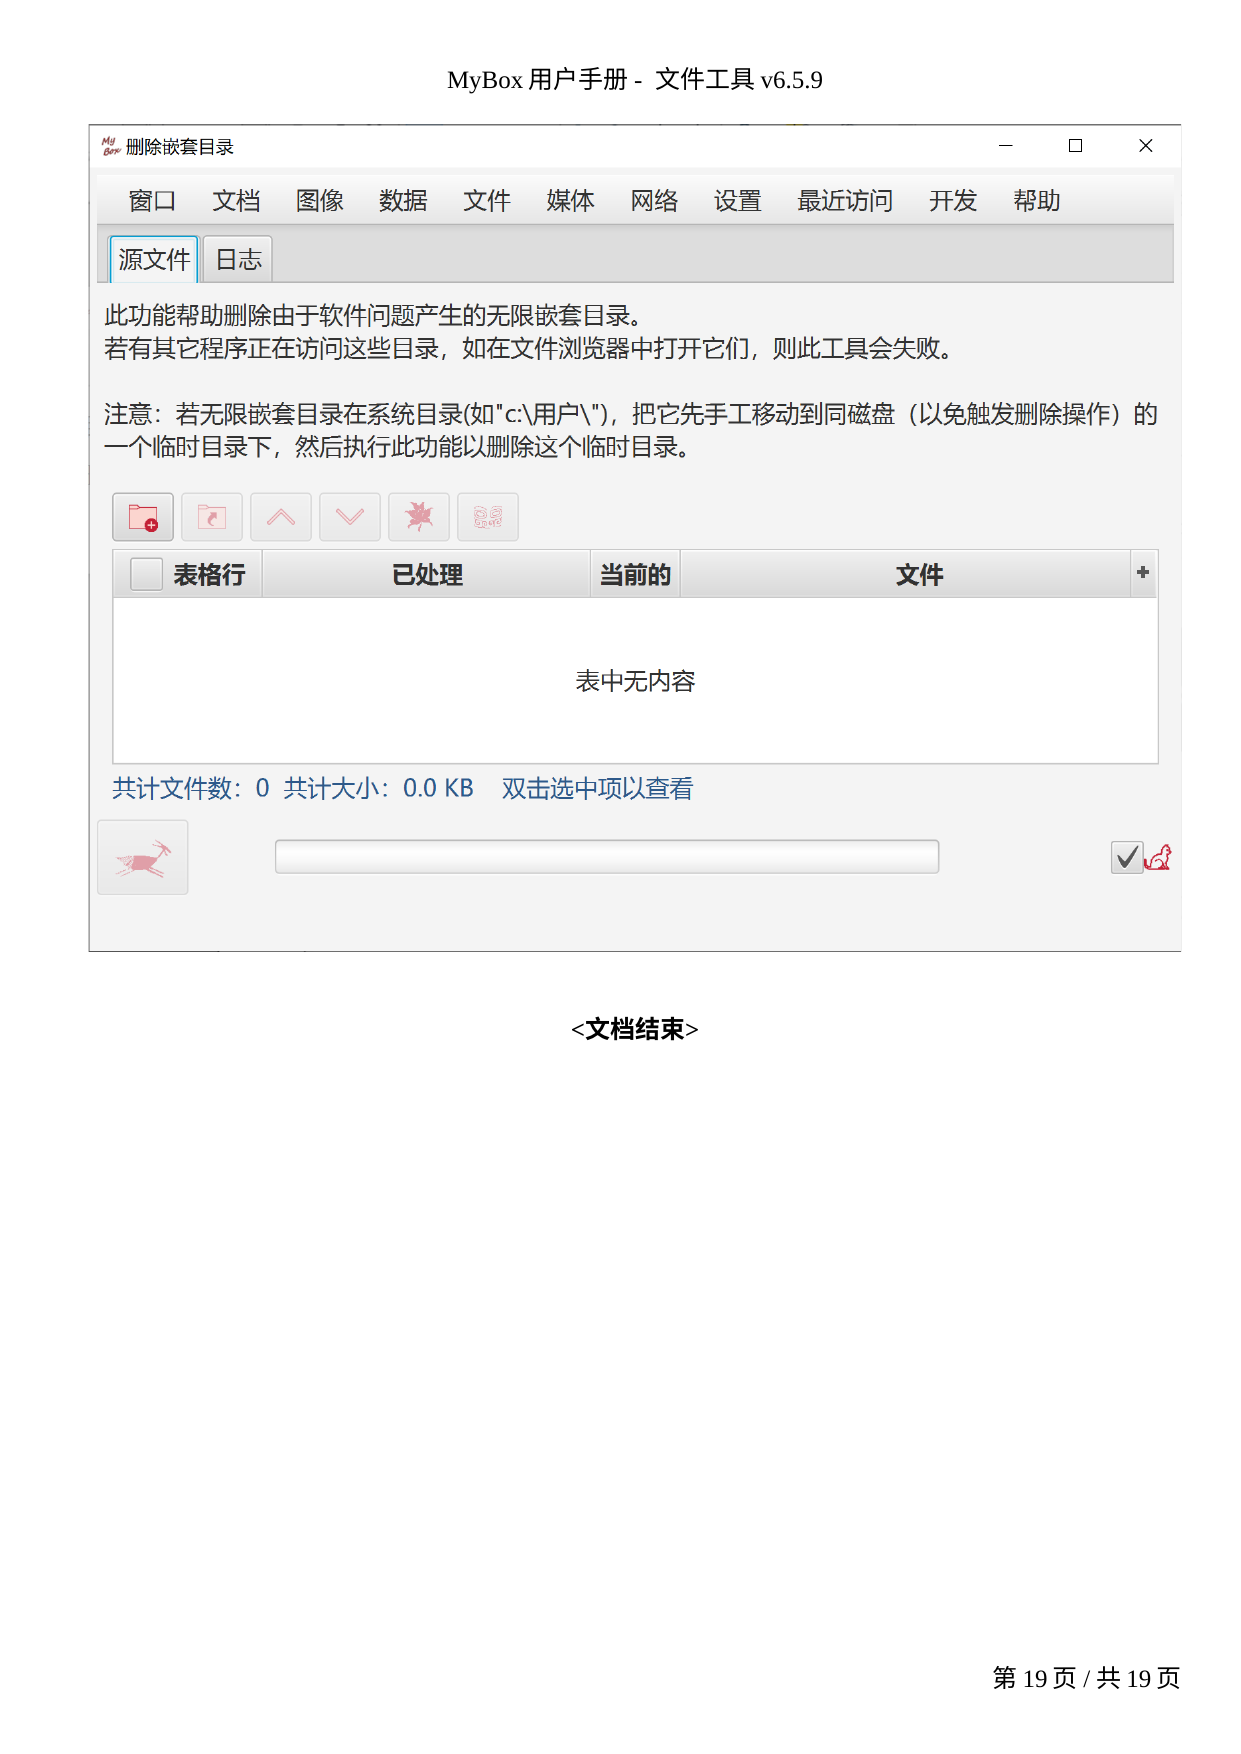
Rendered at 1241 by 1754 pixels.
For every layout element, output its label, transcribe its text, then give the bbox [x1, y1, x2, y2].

picture [88, 124, 1182, 952]
text <文档结束> [88, 1009, 1181, 1045]
